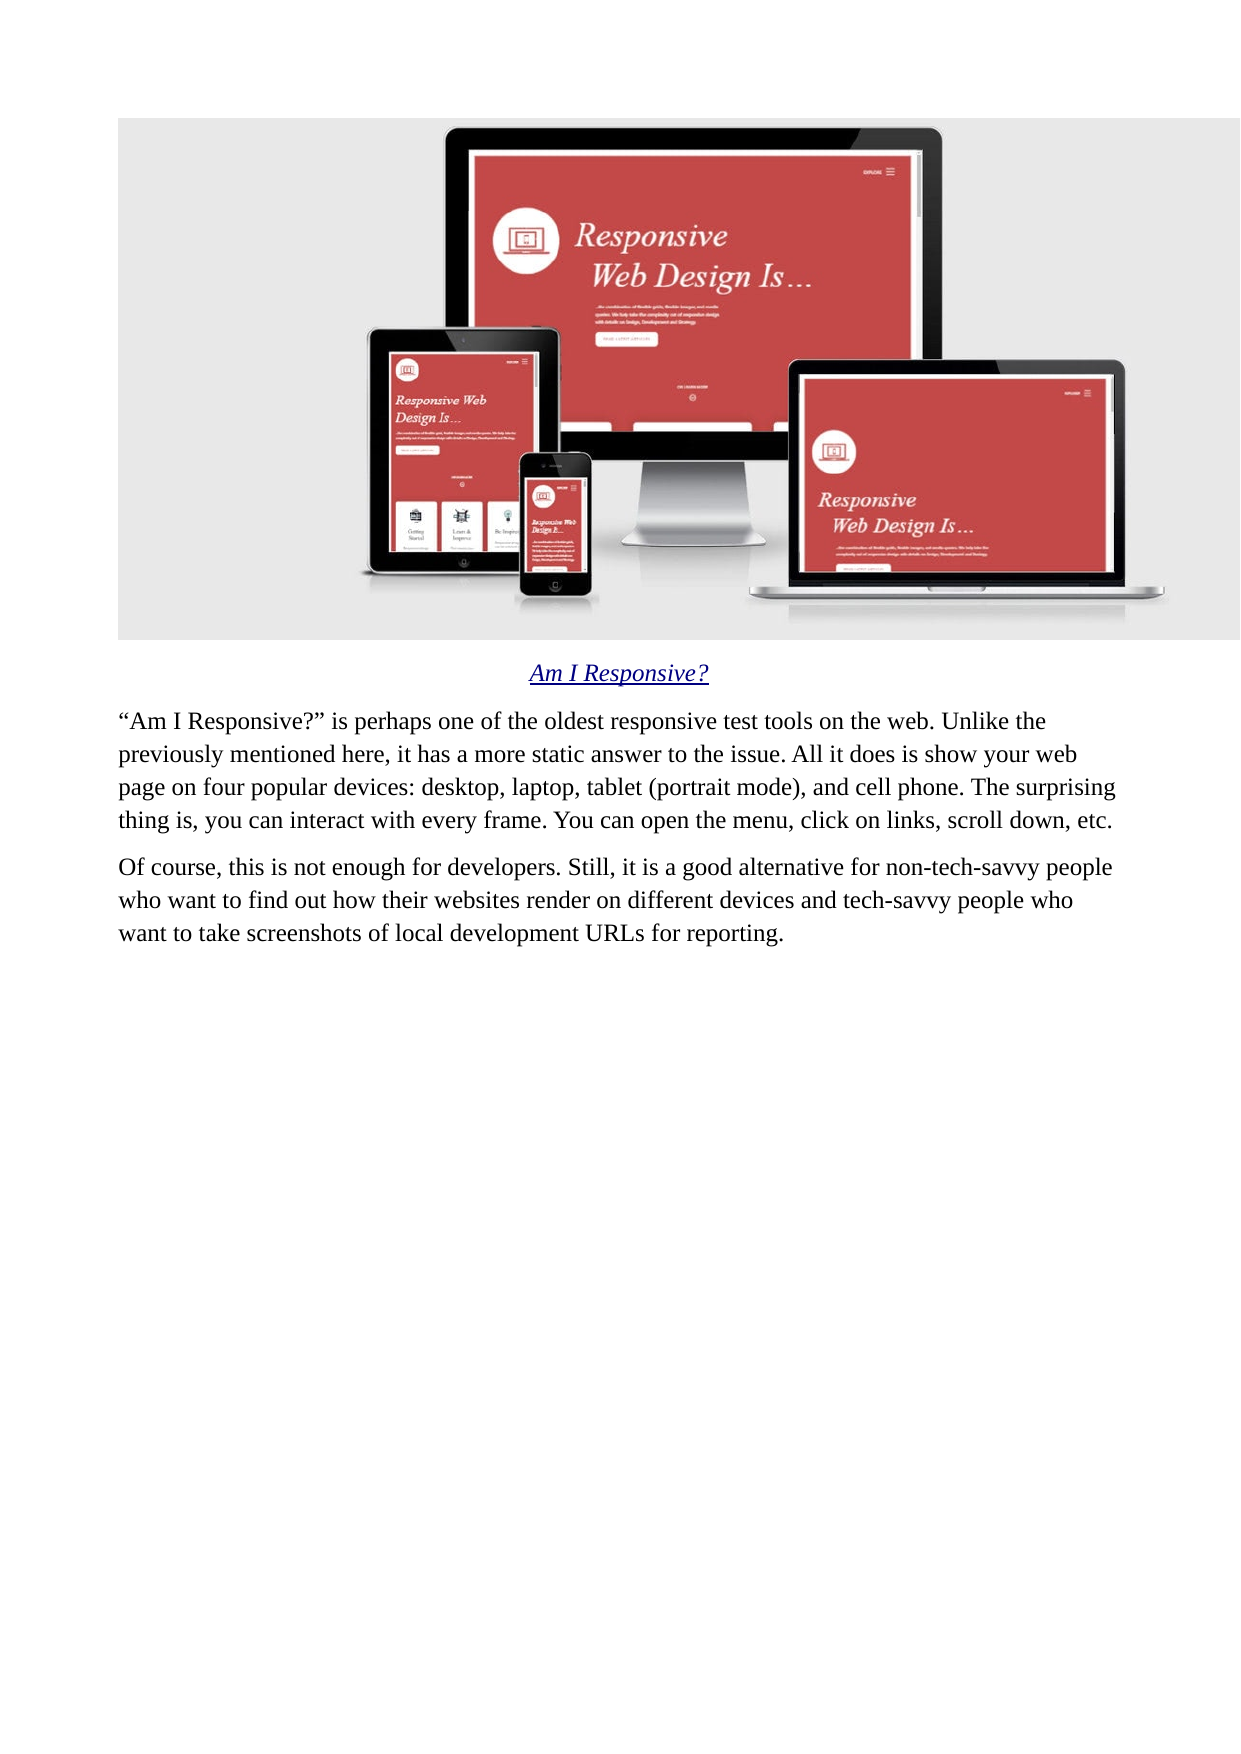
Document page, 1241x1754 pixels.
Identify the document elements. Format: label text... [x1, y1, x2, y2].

text Am I Responsive? [118, 658, 1122, 687]
text “Am I Responsive?” is perhaps one of the oldest responsive test tools on the web. Unlike the previously mentioned here, it has a more static answer to the issue. All it does is show your web page on four popular devices: desktop, laptop, tablet (portrait mode), and cell phone. The surprising thing is, you can interact with every frame. You can open the menu, click on links, scroll down, etc. [118, 706, 1122, 834]
text Of course, this is not enough for developers. Still, it is a good alternative for non-tech-savvy people who want to find out how their websites render on different devices and tech-savvy people who want to take screenshots of local development URLs for reporting. [118, 852, 1122, 947]
picture [118, 118, 1241, 640]
